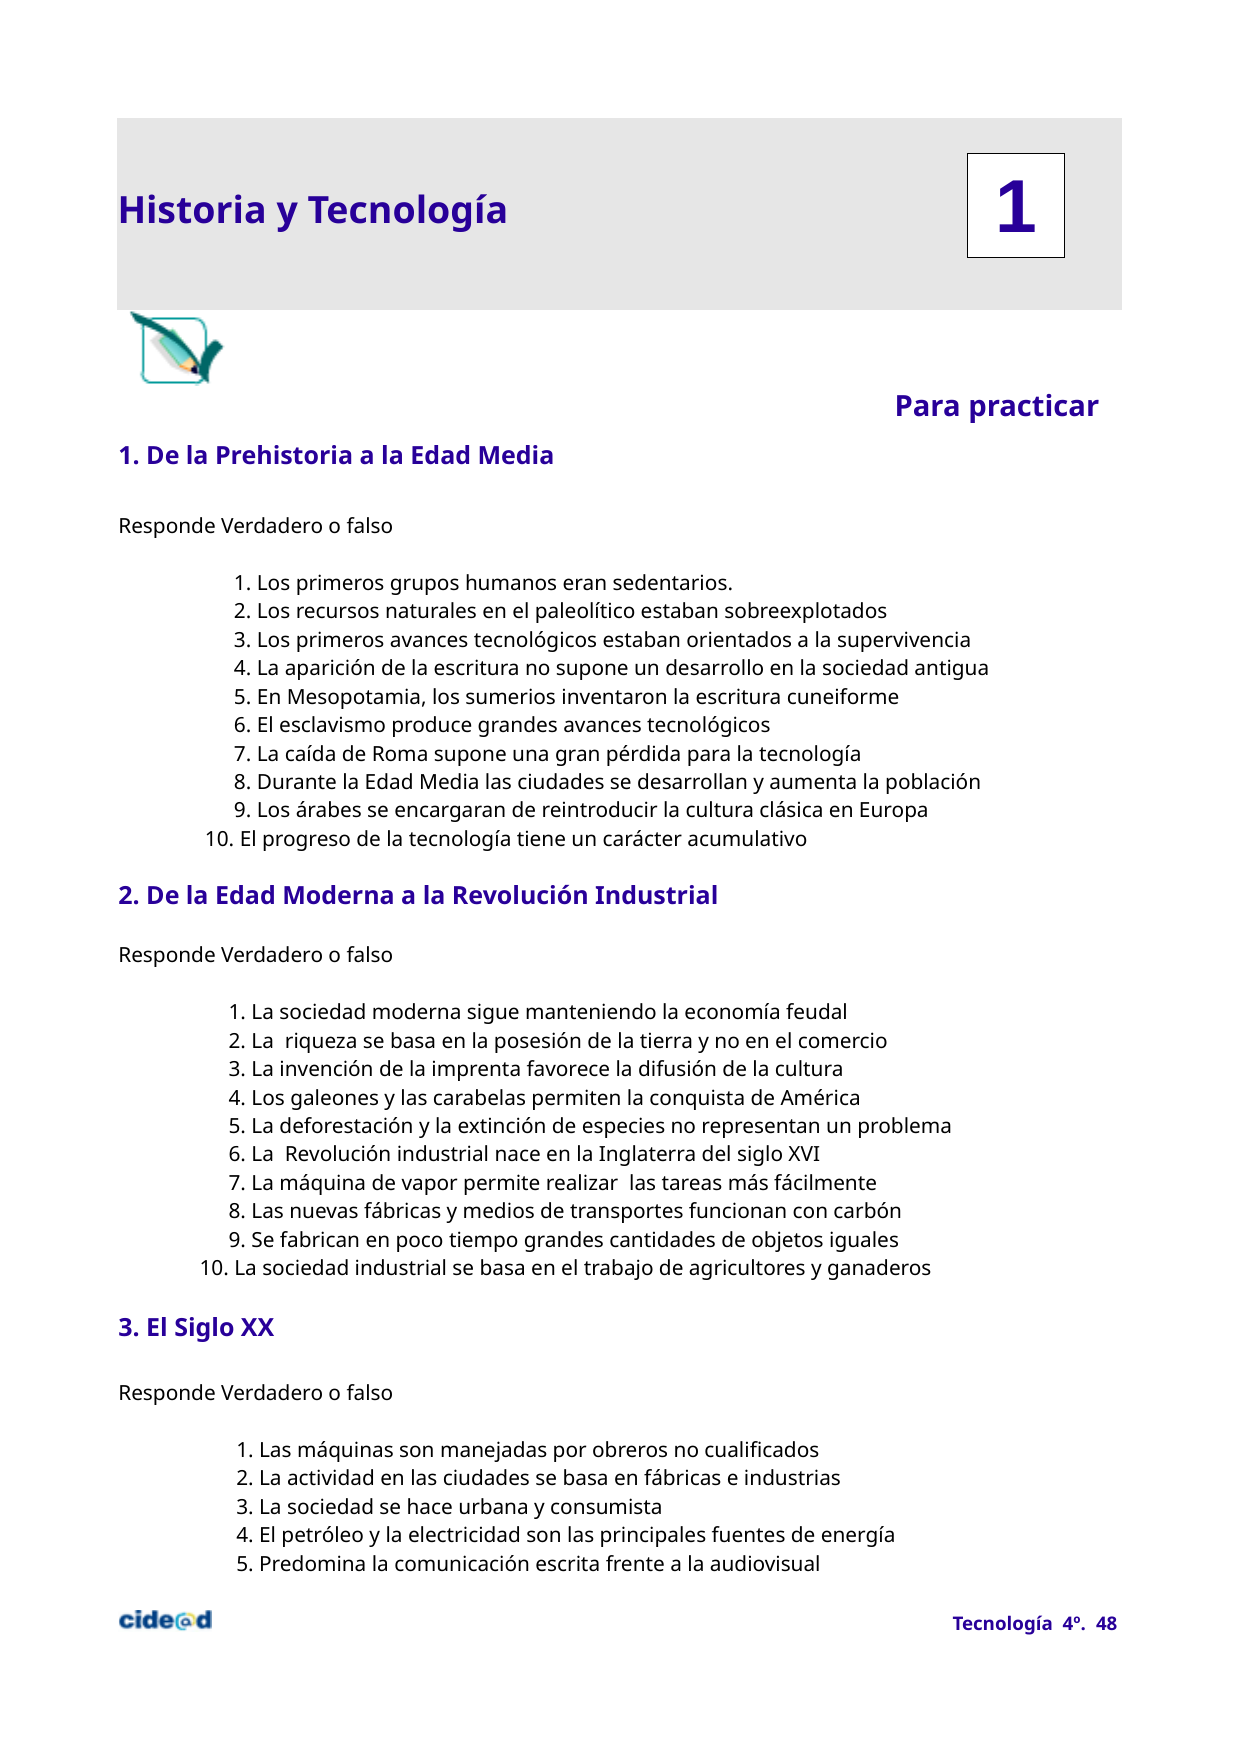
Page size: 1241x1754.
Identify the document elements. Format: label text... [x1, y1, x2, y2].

text Para practicar [118, 310, 1122, 425]
list 2. La actividad en las ciudades se basa en fábricas e industrias [231, 1463, 1122, 1492]
list 1. La sociedad moderna sigue manteniendo la economía feudal [228, 997, 1122, 1026]
list 4. Los galeones y las carabelas permiten la conquista de América [228, 1083, 1122, 1111]
list 5. Predomina la comunicación escrita frente a la audiovisual [231, 1549, 1122, 1577]
text 2. De la Edad Moderna a la Revolución Industrial [118, 878, 1122, 912]
table_header Historia y Tecnología [117, 118, 1122, 310]
list 1. Las máquinas son manejadas por obreros no cualificados [231, 1435, 1122, 1463]
list 3. La sociedad se hace urbana y consumista [231, 1492, 1122, 1520]
list 6. La Revolución industrial nace en la Inglaterra del siglo XVI [228, 1139, 1122, 1168]
list 4. El petróleo y la electricidad son las principales fuentes de energía [231, 1520, 1122, 1549]
list 6. El esclavismo produce grandes avances tecnológicos [234, 710, 1122, 739]
text 1. De la Prehistoria a la Edad Media [118, 437, 1122, 471]
picture [118, 1610, 212, 1632]
picture [129, 310, 227, 386]
list 2. La riqueza se basa en la posesión de la tierra y no en el comercio [228, 1026, 1122, 1054]
list 2. Los recursos naturales en el paleolítico estaban sobreexplotados [234, 596, 1122, 625]
list 5. La deforestación y la extinción de especies no representan un problema [228, 1111, 1122, 1139]
list 3. La invención de la imprenta favorece la difusión de la cultura [228, 1054, 1122, 1083]
list 9. Se fabrican en poco tiempo grandes cantidades de objetos iguales [228, 1225, 1122, 1253]
text Responde Verdadero o falso [118, 511, 1122, 539]
text Responde Verdadero o falso [118, 940, 1122, 969]
list 3. Los primeros avances tecnológicos estaban orientados a la supervivencia [234, 625, 1122, 653]
list 4. La aparición de la escritura no supone un desarrollo en la sociedad antigua [234, 653, 1122, 682]
list 8. Durante la Edad Media las ciudades se desarrollan y aumenta la población [234, 767, 1122, 796]
list 7. La caída de Roma supone una gran pérdida para la tecnología [234, 739, 1122, 767]
list 10. La sociedad industrial se basa en el trabajo de agricultores y ganaderos [118, 1253, 1122, 1282]
list 5. En Mesopotamia, los sumerios inventaron la escritura cuneiforme [234, 682, 1122, 710]
text Responde Verdadero o falso [118, 1378, 1122, 1407]
text 3. El Siglo XX [118, 1310, 1122, 1344]
list 7. La máquina de vapor permite realizar las tareas más fácilmente [228, 1168, 1122, 1196]
list 10. El progreso de la tecnología tiene un carácter acumulativo [118, 824, 1122, 852]
list 1. Los primeros grupos humanos eran sedentarios. [234, 568, 1122, 596]
list 9. Los árabes se encargaran de reintroducir la cultura clásica en Europa [234, 796, 1122, 824]
list 8. Las nuevas fábricas y medios de transportes funcionan con carbón [228, 1196, 1122, 1225]
